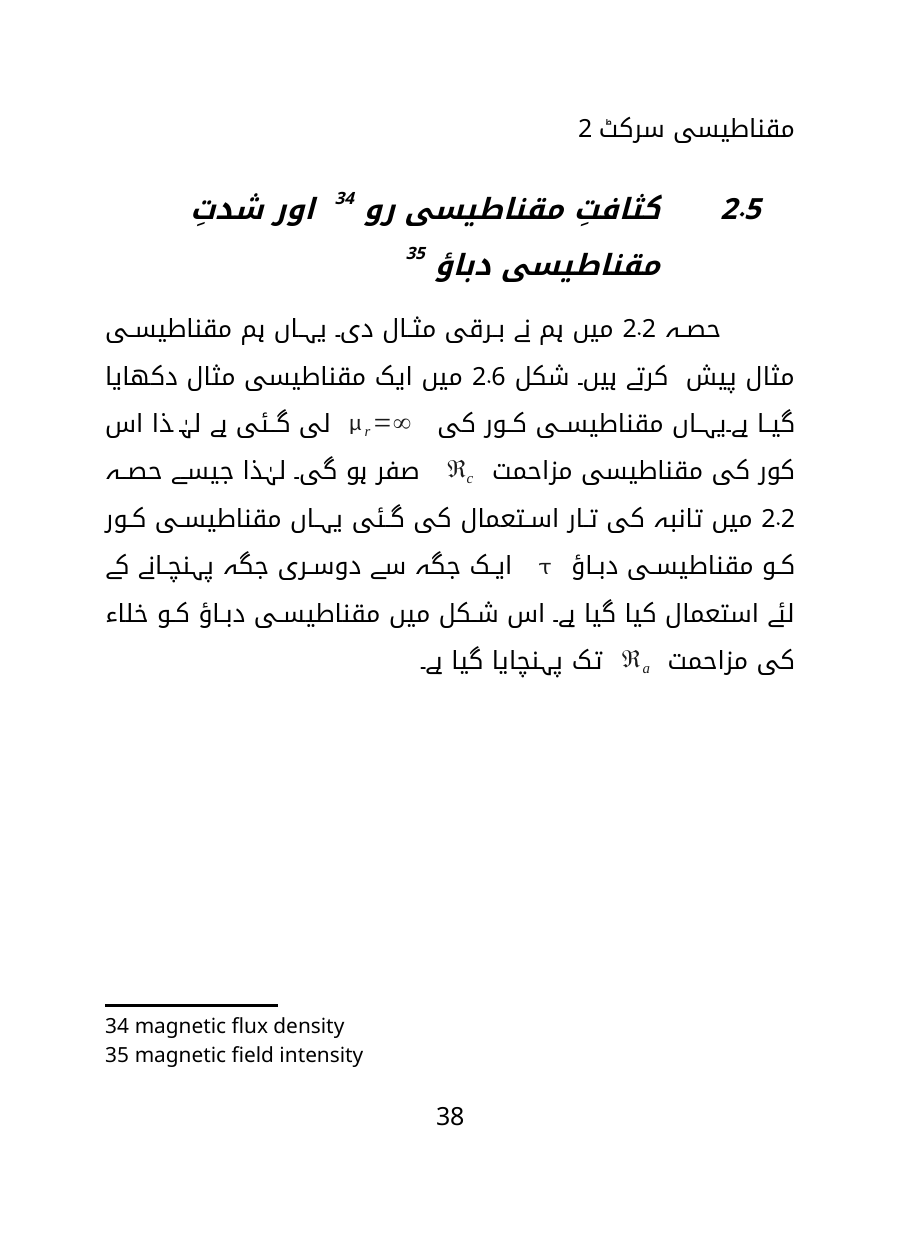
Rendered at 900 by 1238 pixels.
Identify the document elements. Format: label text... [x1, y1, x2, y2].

text حصہ 2.2 میں ہم نے برقی مثال دی۔ یہاں ہم مقناطیسی مثال پیش کرتے ہیں۔ شکل 2.6 میں ایک مقناطیسی مثال دکھایا گیا ہے۔یہاں مقناطیسی کور کی لی گئی ہے لہٰذا اس کور کی مقناطیسی مزاحمت صفر ہو گی۔ لہٰذا جیسے حصہ 2.2 میں تانبہ کی تار استعمال کی گئی یہاں مقناطیسی کور کو مقناطیسی دباؤ ایک جگہ سے دوسری جگہ پہنچانے کے لئے استعمال کیا گیا ہے۔ اس شکل میں مقناطیسی دباؤ کو خلاء کی مزاحمتتک پہنچایا گیا ہے۔ [105, 306, 795, 685]
subtitle کثافتِ مقناطیسی رو اور شدتِ مقناطیسی دباؤ [105, 182, 720, 293]
list magnetic field intensity [105, 1040, 795, 1068]
list magnetic flux density [105, 1012, 795, 1040]
